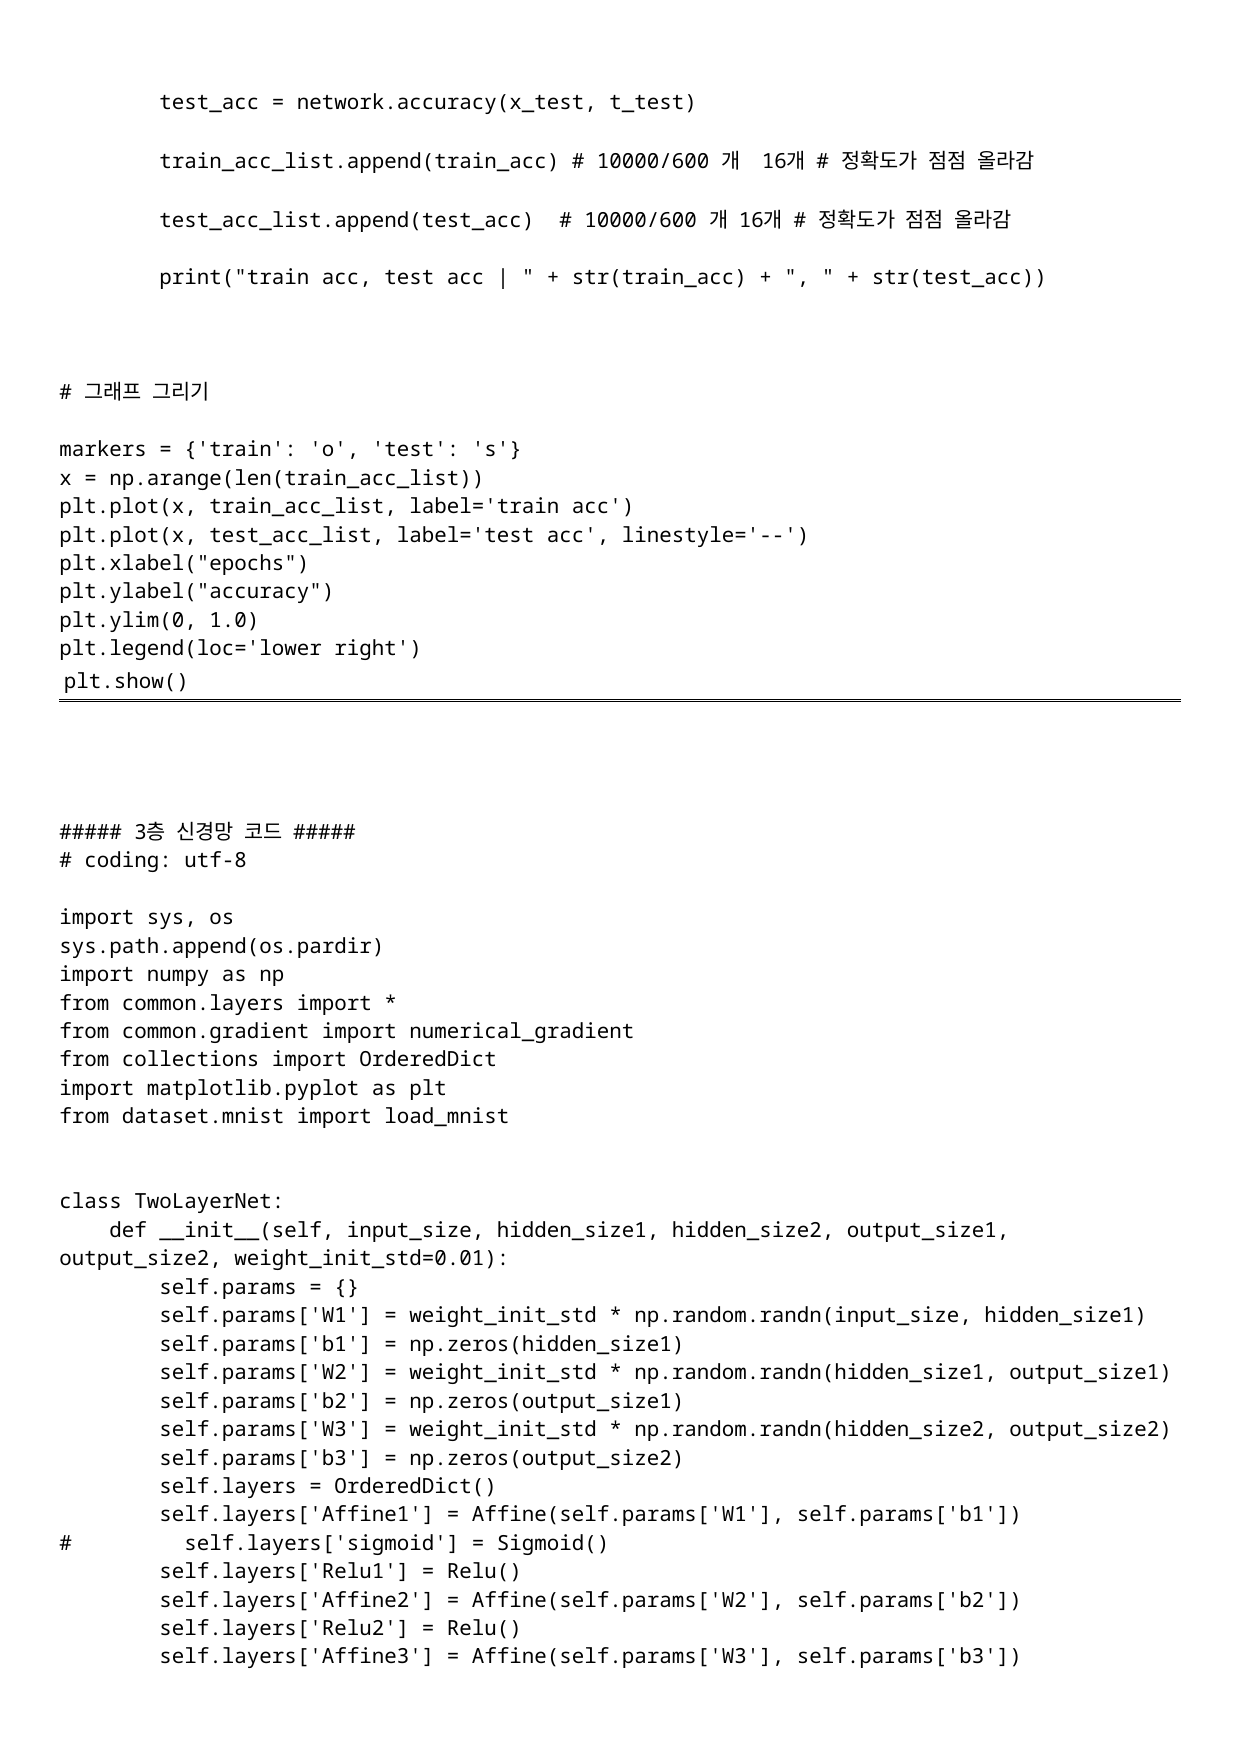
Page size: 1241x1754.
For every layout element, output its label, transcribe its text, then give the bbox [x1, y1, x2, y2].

text plt.plot(x, train_acc_list, label='train acc') [59, 491, 1181, 520]
text # 그래프 그리기 [59, 376, 1181, 406]
text plt.plot(x, test_acc_list, label='test acc', linestyle='--') [59, 520, 1181, 548]
text self.params['W3'] = weight_init_std * np.random.randn(hidden_size2, output_size2) [59, 1414, 1181, 1443]
text plt.ylim(0, 1.0) [59, 605, 1181, 633]
text self.params['b1'] = np.zeros(hidden_size1) [59, 1329, 1181, 1357]
text self.layers['Relu2'] = Relu() [59, 1613, 1181, 1642]
text plt.show() [59, 662, 1181, 699]
text test_acc = network.accuracy(x_test, t_test) [59, 87, 1181, 116]
text self.layers = OrderedDict() [59, 1471, 1181, 1499]
text from common.gradient import numerical_gradient [59, 1016, 1181, 1044]
text import matplotlib.pyplot as plt [59, 1073, 1181, 1101]
text self.params['W1'] = weight_init_std * np.random.randn(input_size, hidden_size1) [59, 1300, 1181, 1329]
text import sys, os [59, 902, 1181, 931]
text from dataset.mnist import load_mnist [59, 1101, 1181, 1130]
text self.layers['Affine2'] = Affine(self.params['W2'], self.params['b2']) [59, 1585, 1181, 1613]
text self.params['W2'] = weight_init_std * np.random.randn(hidden_size1, output_size1) [59, 1357, 1181, 1386]
text self.params['b2'] = np.zeros(output_size1) [59, 1386, 1181, 1414]
text class TwoLayerNet: [59, 1187, 1181, 1215]
text plt.legend(loc='lower right') [59, 633, 1181, 662]
text from collections import OrderedDict [59, 1044, 1181, 1073]
text from common.layers import * [59, 988, 1181, 1016]
text self.params['b3'] = np.zeros(output_size2) [59, 1443, 1181, 1471]
text import numpy as np [59, 959, 1181, 988]
text markers = {'train': 'o', 'test': 's'} [59, 434, 1181, 463]
text plt.xlabel("epochs") [59, 548, 1181, 577]
text self.params = {} [59, 1272, 1181, 1300]
text train_acc_list.append(train_acc) # 10000/600 개 16개 # 정확도가 점점 올라감 [59, 144, 1181, 175]
text self.layers['Relu1'] = Relu() [59, 1556, 1181, 1585]
text self.layers['Affine3'] = Affine(self.params['W3'], self.params['b3']) [59, 1642, 1181, 1670]
text ##### 3층 신경망 코드 ##### [59, 815, 1181, 845]
text sys.path.append(os.pardir) [59, 931, 1181, 959]
text plt.ylabel("accuracy") [59, 577, 1181, 605]
text x = np.arange(len(train_acc_list)) [59, 463, 1181, 491]
text # self.layers['sigmoid'] = Sigmoid() [59, 1528, 1181, 1556]
text test_acc_list.append(test_acc) # 10000/600 개 16개 # 정확도가 점점 올라감 [59, 203, 1181, 233]
text # coding: utf-8 [59, 845, 1181, 874]
text self.layers['Affine1'] = Affine(self.params['W1'], self.params['b1']) [59, 1499, 1181, 1528]
text def __init__(self, input_size, hidden_size1, hidden_size2, output_size1, output_size2, weight_init_std=0.01): [59, 1215, 1181, 1272]
text print("train acc, test acc | " + str(train_acc) + ", " + str(test_acc)) [59, 262, 1181, 290]
